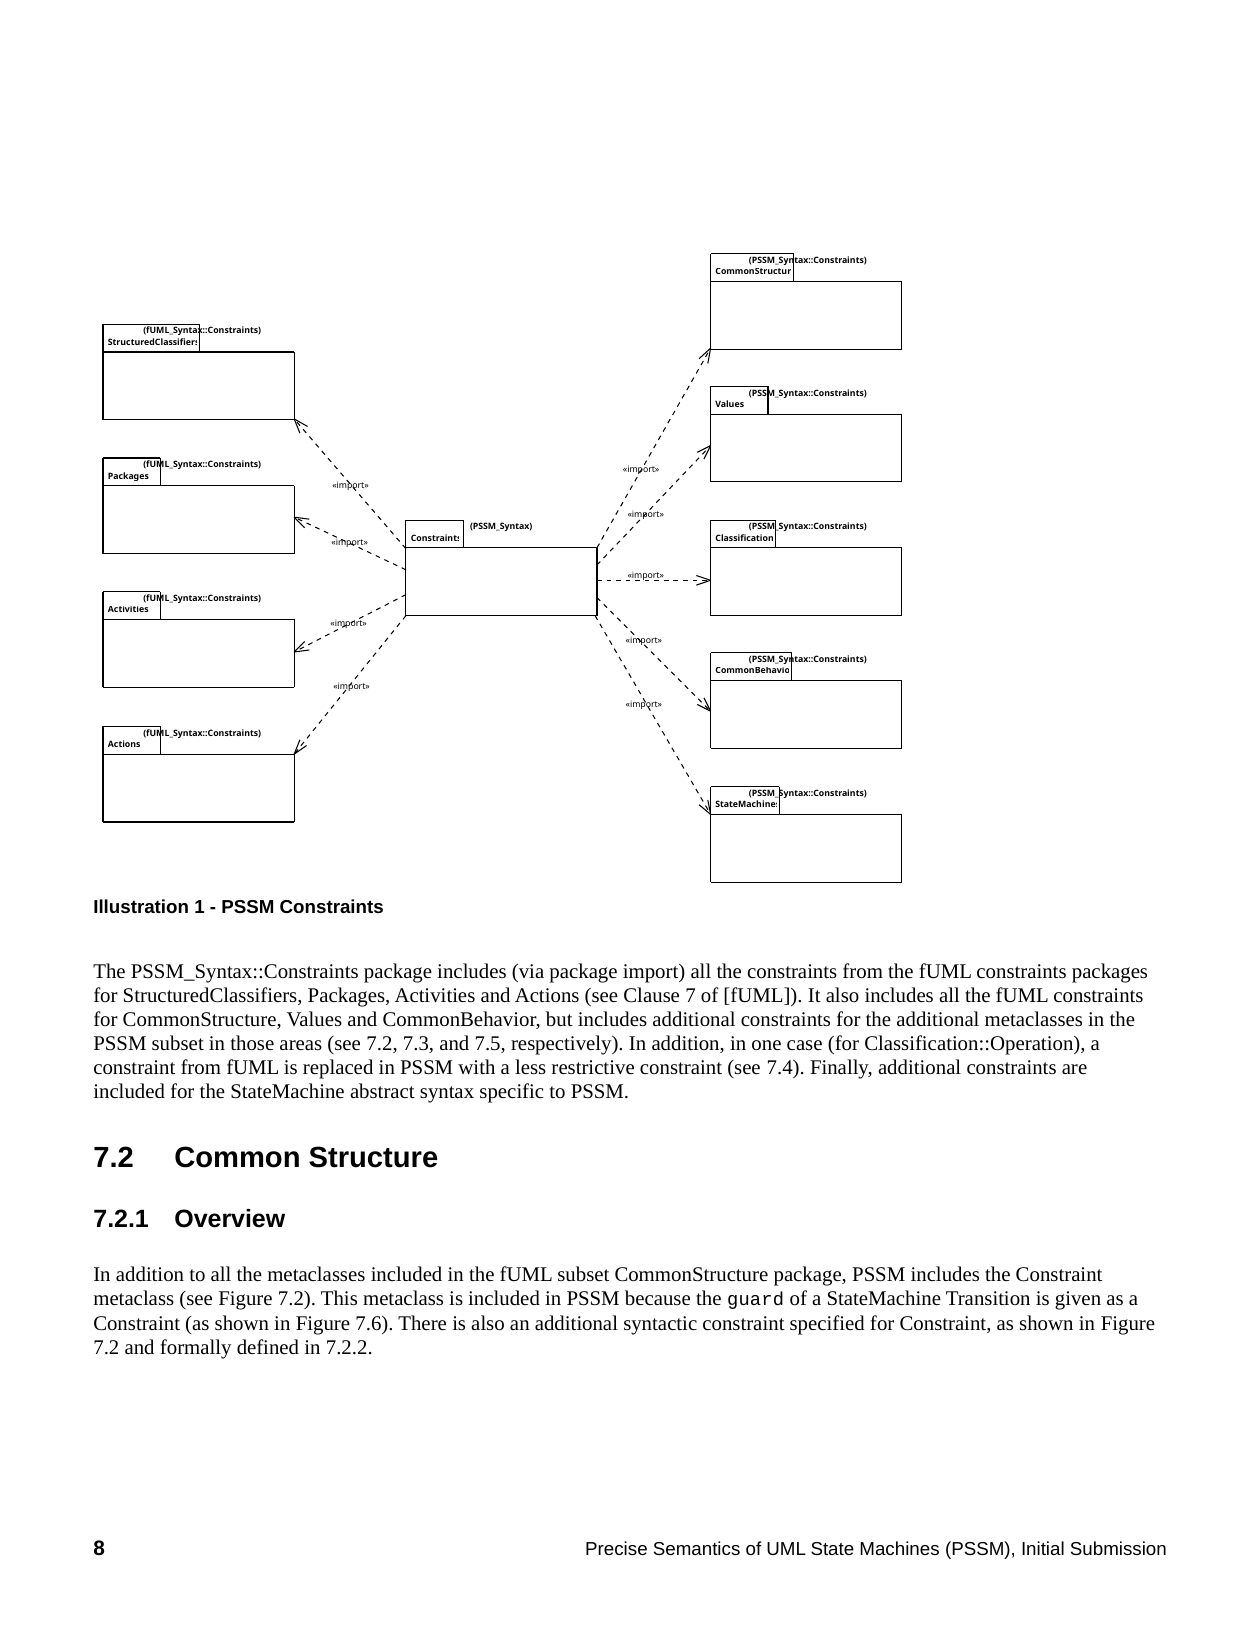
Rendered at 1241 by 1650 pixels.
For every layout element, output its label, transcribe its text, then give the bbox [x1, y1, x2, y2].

text Illustration 1 - PSSM Constraints [93, 243, 912, 917]
subtitle Overview [93, 1203, 1164, 1232]
text The PSSM_Syntax::Constraints package includes (via package import) all the constraints from the fUML constraints packages for StructuredClassifiers, Packages, Activities and Actions (see Clause 7 of [fUML]). It also includes all the fUML constraints for CommonStructure, Values and CommonBehavior, but includes additional constraints for the additional metaclasses in the PSSM subset in those areas (see 7.2, 7.3, and 7.5, respectively). In addition, in one case (for Classification::Operation), a constraint from fUML is replaced in PSSM with a less restrictive constraint (see 7.4). Finally, additional constraints are included for the StateMachine abstract syntax specific to PSSM. [93, 959, 1164, 1103]
subtitle Common Structure [93, 1139, 1164, 1174]
text In addition to all the metaclasses included in the fUML subset CommonStructure package, PSSM includes the Constraint metaclass (see Figure 7.2). This metaclass is included in PSSM because the guard of a StateMachine Transition is given as a Constraint (as shown in Figure 7.6). There is also an additional syntactic constraint specified for Constraint, as shown in Figure 7.2 and formally defined in 7.2.2. [93, 1262, 1164, 1359]
